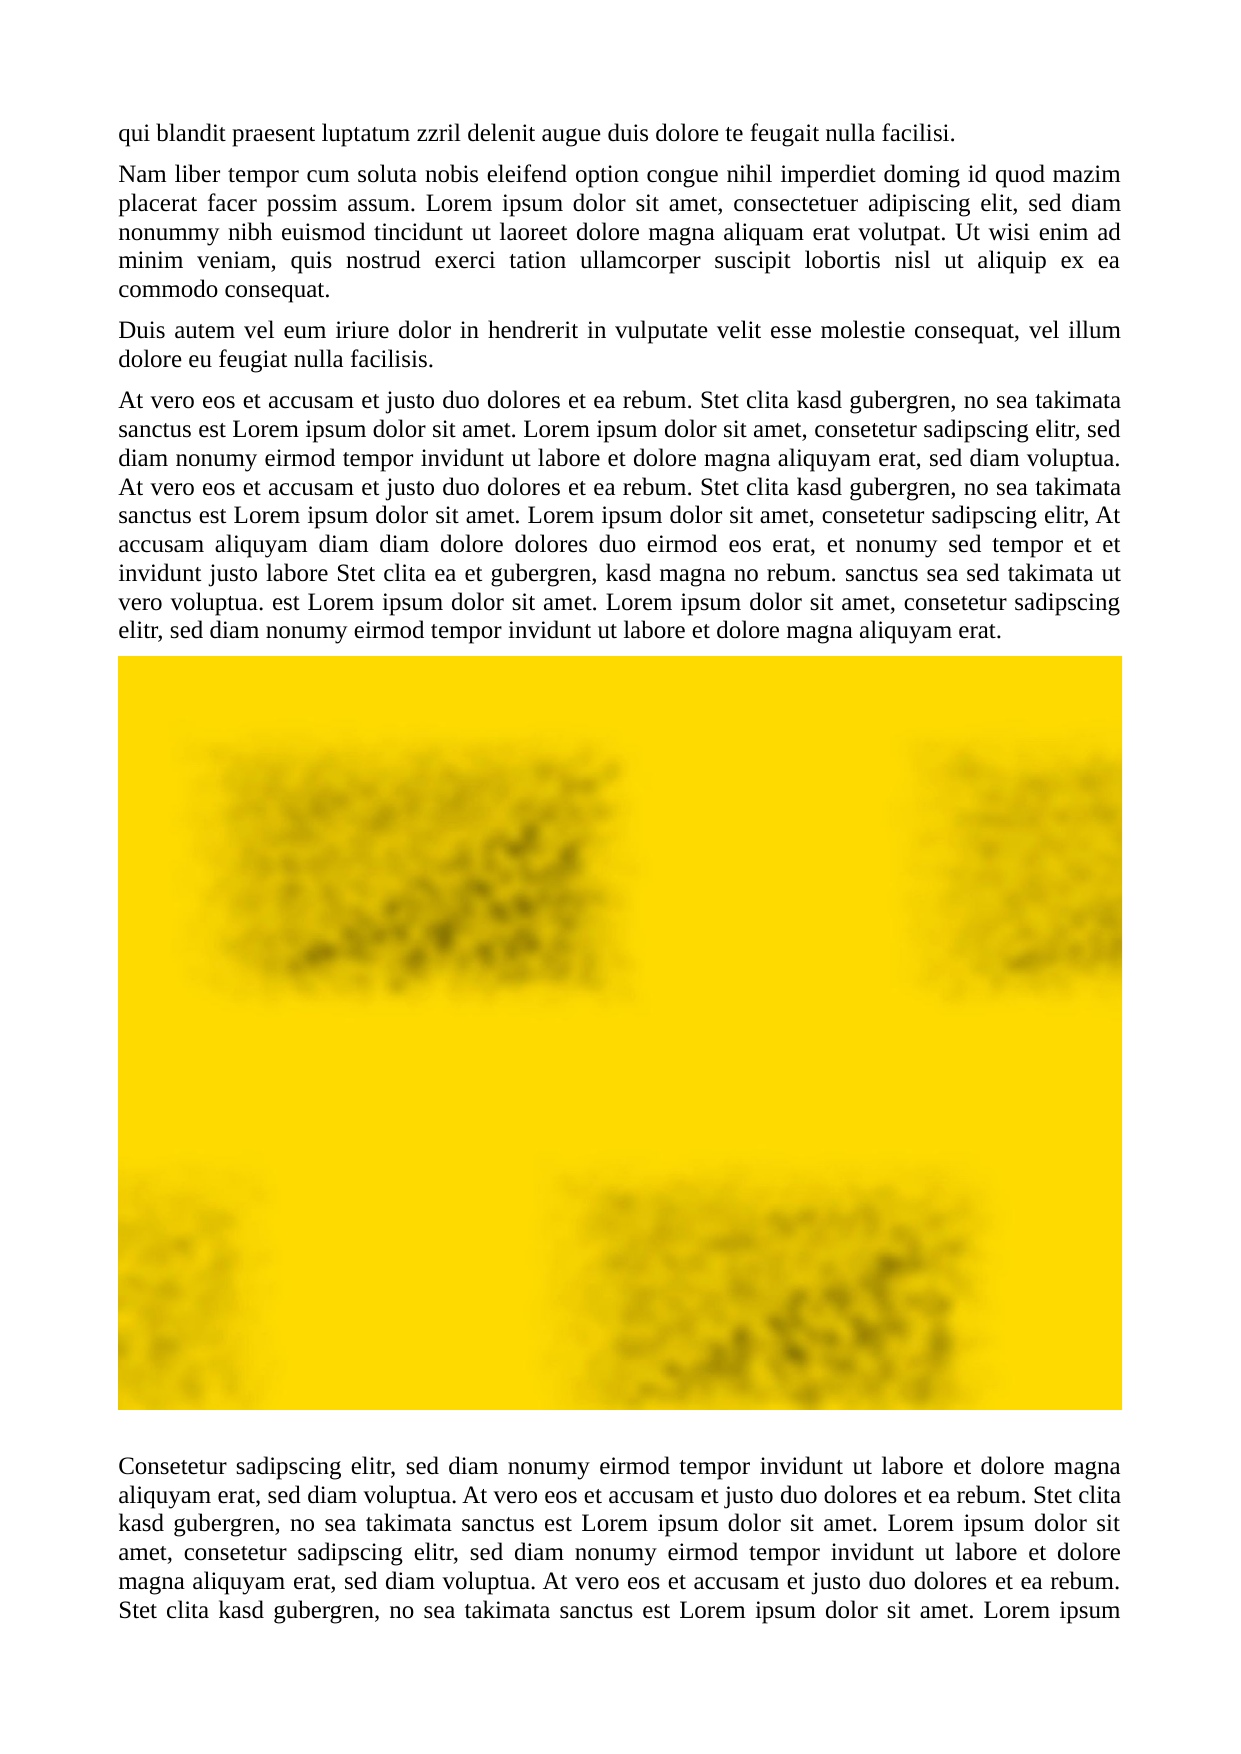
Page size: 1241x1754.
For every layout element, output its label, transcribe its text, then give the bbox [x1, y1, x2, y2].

text Duis autem vel eum iriure dolor in hendrerit in vulputate velit esse molestie consequat, vel illum dolore eu feugiat nulla facilisis. [118, 316, 1122, 373]
text Consetetur sadipscing elitr, sed diam nonumy eirmod tempor invidunt ut labore et dolore magna aliquyam erat, sed diam voluptua. At vero eos et accusam et justo duo dolores et ea rebum. Stet clita kasd gubergren, no sea takimata sanctus est Lorem ipsum dolor sit amet. Lorem ipsum dolor sit amet, consetetur sadipscing elitr, sed diam nonumy eirmod tempor invidunt ut labore et dolore magna aliquyam erat, sed diam voluptua. At vero eos et accusam et justo duo dolores et ea rebum. Stet clita kasd gubergren, no sea takimata sanctus est Lorem ipsum dolor sit amet. Lorem ipsum [118, 1451, 1122, 1623]
text qui blandit praesent luptatum zzril delenit augue duis dolore te feugait nulla facilisi. [118, 118, 1122, 147]
picture [118, 656, 1123, 1410]
text Nam liber tempor cum soluta nobis eleifend option congue nihil imperdiet doming id quod mazim placerat facer possim assum. Lorem ipsum dolor sit amet, consectetuer adipiscing elit, sed diam nonummy nibh euismod tincidunt ut laoreet dolore magna aliquam erat volutpat. Ut wisi enim ad minim veniam, quis nostrud exerci tation ullamcorper suscipit lobortis nisl ut aliquip ex ea commodo consequat. [118, 159, 1122, 303]
text At vero eos et accusam et justo duo dolores et ea rebum. Stet clita kasd gubergren, no sea takimata sanctus est Lorem ipsum dolor sit amet. Lorem ipsum dolor sit amet, consetetur sadipscing elitr, sed diam nonumy eirmod tempor invidunt ut labore et dolore magna aliquyam erat, sed diam voluptua. At vero eos et accusam et justo duo dolores et ea rebum. Stet clita kasd gubergren, no sea takimata sanctus est Lorem ipsum dolor sit amet. Lorem ipsum dolor sit amet, consetetur sadipscing elitr, At accusam aliquyam diam diam dolore dolores duo eirmod eos erat, et nonumy sed tempor et et invidunt justo labore Stet clita ea et gubergren, kasd magna no rebum. sanctus sea sed takimata ut vero voluptua. est Lorem ipsum dolor sit amet. Lorem ipsum dolor sit amet, consetetur sadipscing elitr, sed diam nonumy eirmod tempor invidunt ut labore et dolore magna aliquyam erat. [118, 386, 1122, 644]
